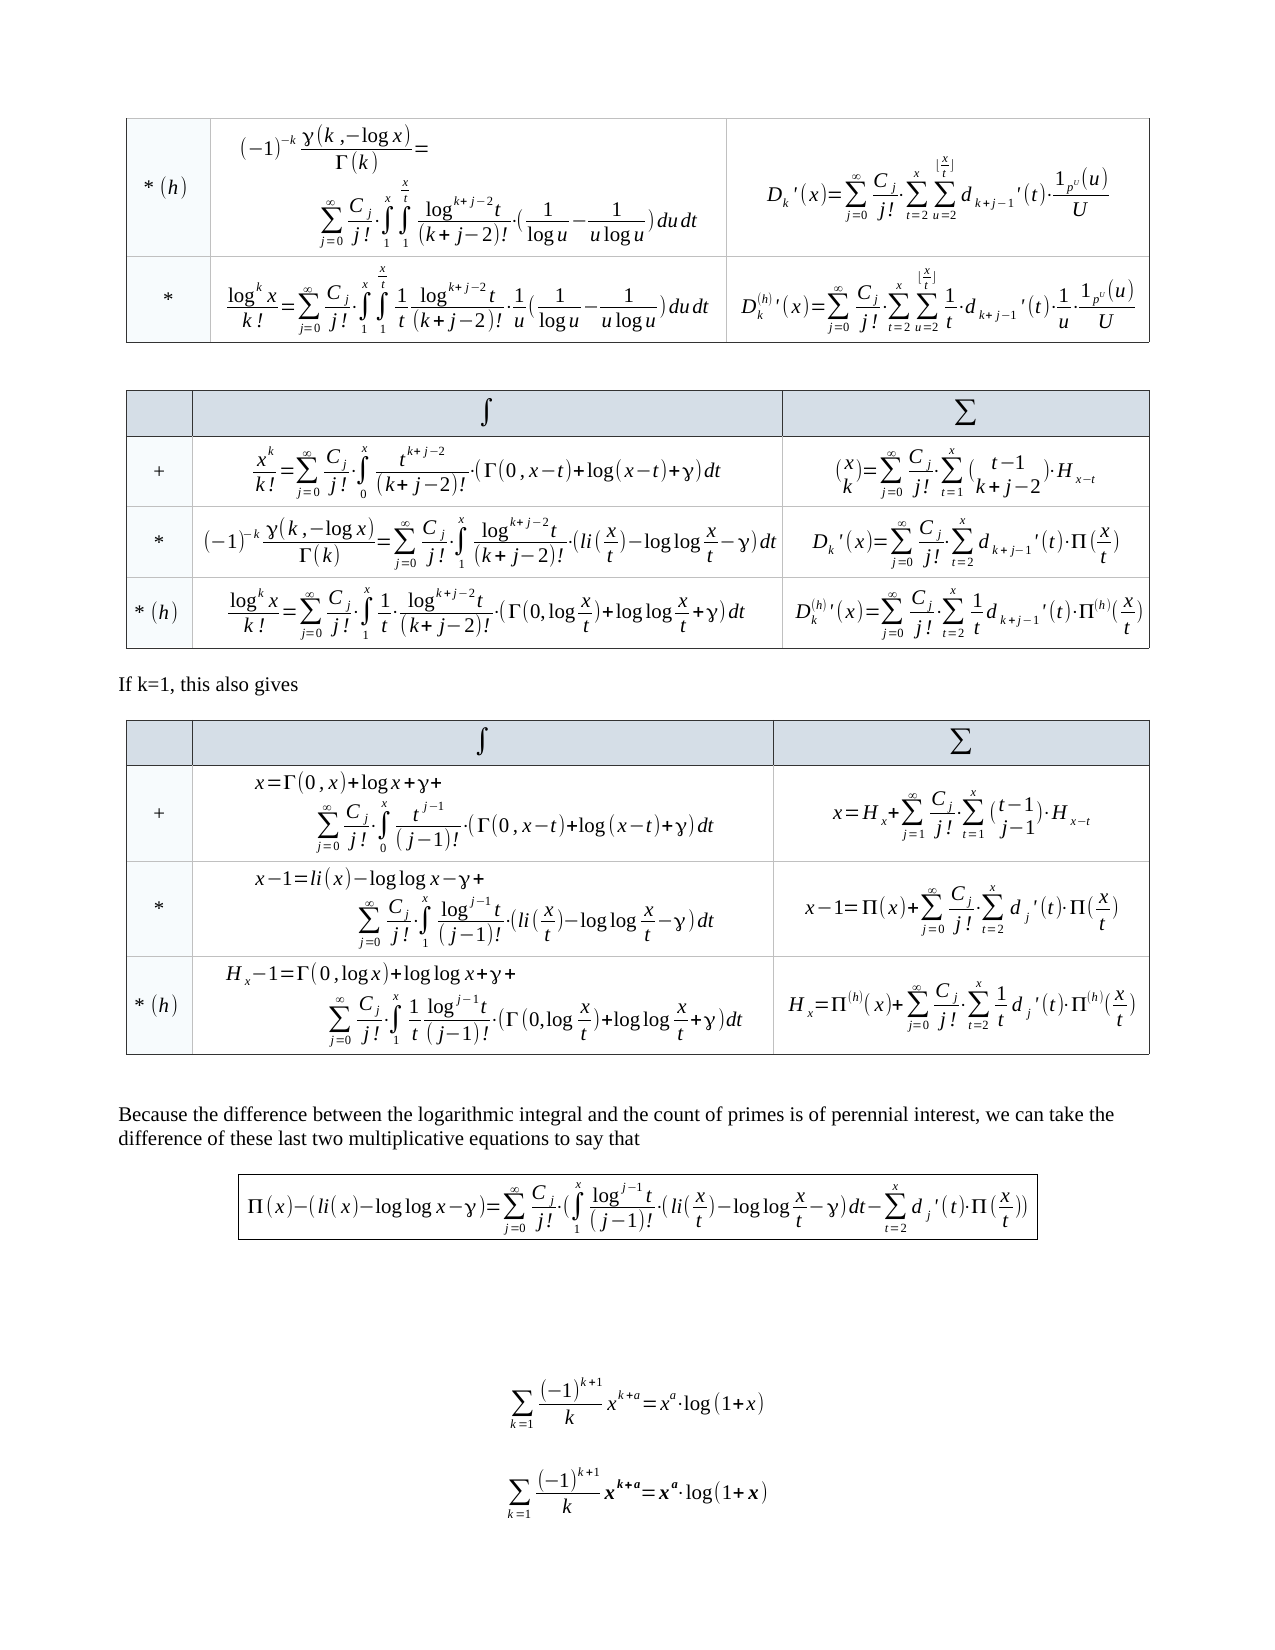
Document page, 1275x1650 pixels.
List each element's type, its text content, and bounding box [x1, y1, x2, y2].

table_cell * [127, 119, 210, 256]
table_cell * [127, 957, 192, 1054]
table_cell [193, 957, 773, 1054]
text Because the difference between the logarithmic integral and the count of primes is of perennial interest, we can take the difference of these last two multiplicative equations to say that [118, 1102, 1157, 1150]
table_cell [193, 507, 782, 577]
table_cell [774, 957, 1149, 1054]
table_cell [783, 437, 1149, 506]
table_cell [727, 119, 1149, 256]
table_header [783, 391, 1149, 436]
table_cell [774, 862, 1149, 956]
table_cell [193, 437, 782, 506]
table_cell [193, 766, 773, 861]
table_cell [193, 578, 782, 647]
table_cell + [127, 766, 192, 861]
table_cell [774, 766, 1149, 861]
table_cell * [127, 507, 192, 577]
table_cell [211, 119, 726, 256]
table_cell [783, 578, 1149, 647]
table_header [127, 721, 192, 765]
text If k=1, this also gives [118, 672, 1157, 696]
table_cell [783, 507, 1149, 577]
table_cell * [127, 578, 192, 647]
table_cell * [127, 862, 192, 956]
table_header [127, 391, 192, 436]
table_header [193, 391, 782, 436]
table_header [193, 721, 773, 765]
table_cell + [127, 437, 192, 506]
table_header [774, 721, 1149, 765]
table_cell [193, 862, 773, 956]
table_cell [211, 257, 726, 342]
table_cell [727, 257, 1149, 342]
table_cell * [127, 257, 210, 342]
